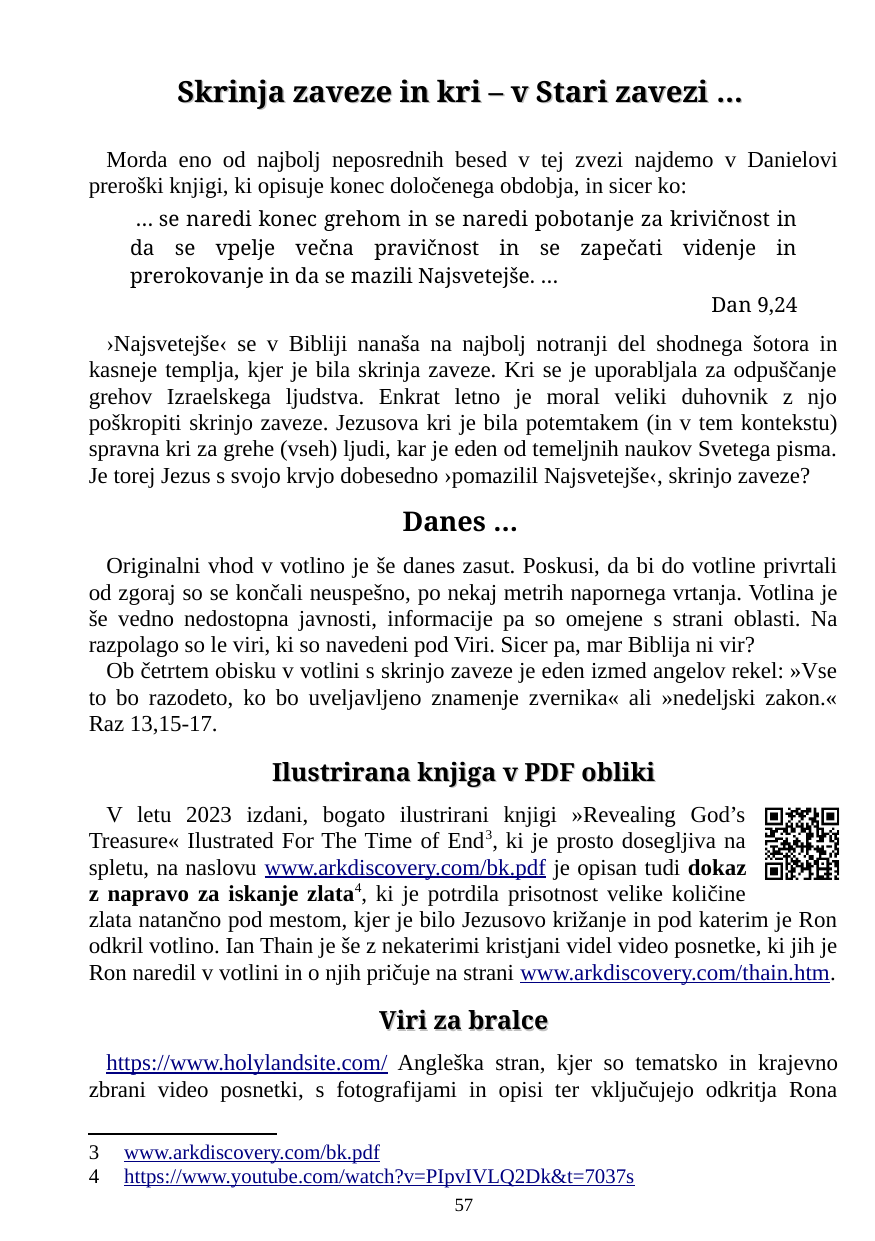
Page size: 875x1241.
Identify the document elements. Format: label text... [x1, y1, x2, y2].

text … se naredi konec grehom in se naredi pobotanje za krivičnost in da se vpelje večna pravičnost in se zapečati videnje in prerokovanje in da se mazili Najsvetejše. … Dan 9,24 [130, 204, 797, 318]
text Originalni vhod v votlino je še danes zasut. Poskusi, da bi do votline privrtali od zgoraj so se končali neuspešno, po nekaj metrih napornega vrtanja. Votlina je še vedno nedostopna javnosti, informacije pa so omejene s strani oblasti. Na razpolago so le viri, ki so navedeni pod Viri. Sicer pa, mar Biblija ni vir? [88, 552, 839, 658]
picture [764, 807, 840, 881]
text Ob četrtem obisku v votlini s skrinjo zaveze je eden izmed angelov rekel: »Vse to bo razodeto, ko bo uveljavljeno znamenje zvernika« ali »nedeljski zakon.« Raz 13,15-17. [88, 658, 839, 737]
text https://www.holylandsite.com/ Angleška stran, kjer so tematsko in krajevno zbrani video posnetki, s fotografijami in opisi ter vključujejo odkritja Rona [88, 1049, 839, 1102]
text www.arkdiscovery.com/bk.pdf [88, 1140, 839, 1164]
text Morda eno od najbolj neposrednih besed v tej zvezi najdemo v Danielovi preroški knjigi, ki opisuje konec določenega obdobja, in sicer ko: [88, 146, 839, 199]
subtitle Viri za bralce [88, 1003, 839, 1037]
text ›Najsvetejše‹ se v Bibliji nanaša na najbolj notranji del shodnega šotora in kasneje templja, kjer je bila skrinja zaveze. Kri se je uporabljala za odpuščanje grehov Izraelskega ljudstva. Enkrat letno je moral veliki duhovnik z njo poškropiti skrinjo zaveze. Jezusova kri je bila potemtakem (in v tem kontekstu) spravna kri za grehe (vseh) ljudi, kar je eden od temeljnih naukov Svetega pisma. Je torej Jezus s svojo krvjo dobesedno ›pomazilil Najsvetejše‹, skrinjo zaveze? [88, 330, 839, 488]
subtitle Ilustrirana knjiga v PDF obliki [88, 754, 839, 788]
subtitle Danes … [88, 503, 839, 540]
text https://www.youtube.com/watch?v=PIpvIVLQ2Dk&t=7037s [88, 1164, 839, 1188]
subtitle Skrinja zaveze in kri – v Stari zavezi … [88, 71, 839, 111]
text V letu 2023 izdani, bogato ilustrirani knjigi »Revealing God’s Treasure« Ilustrated For The Time of End, ki je prosto dosegljiva na spletu, na naslovu www.arkdiscovery.com/bk.pdf je opisan tudi dokaz z napravo za iskanje zlata, ki je potrdila prisotnost velike količine zlata natančno pod mestom, kjer je bilo Jezusovo križanje in pod katerim je Ron odkril votlino. Ian Thain je še z nekaterimi kristjani videl video posnetke, ki jih je Ron naredil v votlini in o njih pričuje na strani www.arkdiscovery.com/thain.htm. [88, 801, 839, 985]
